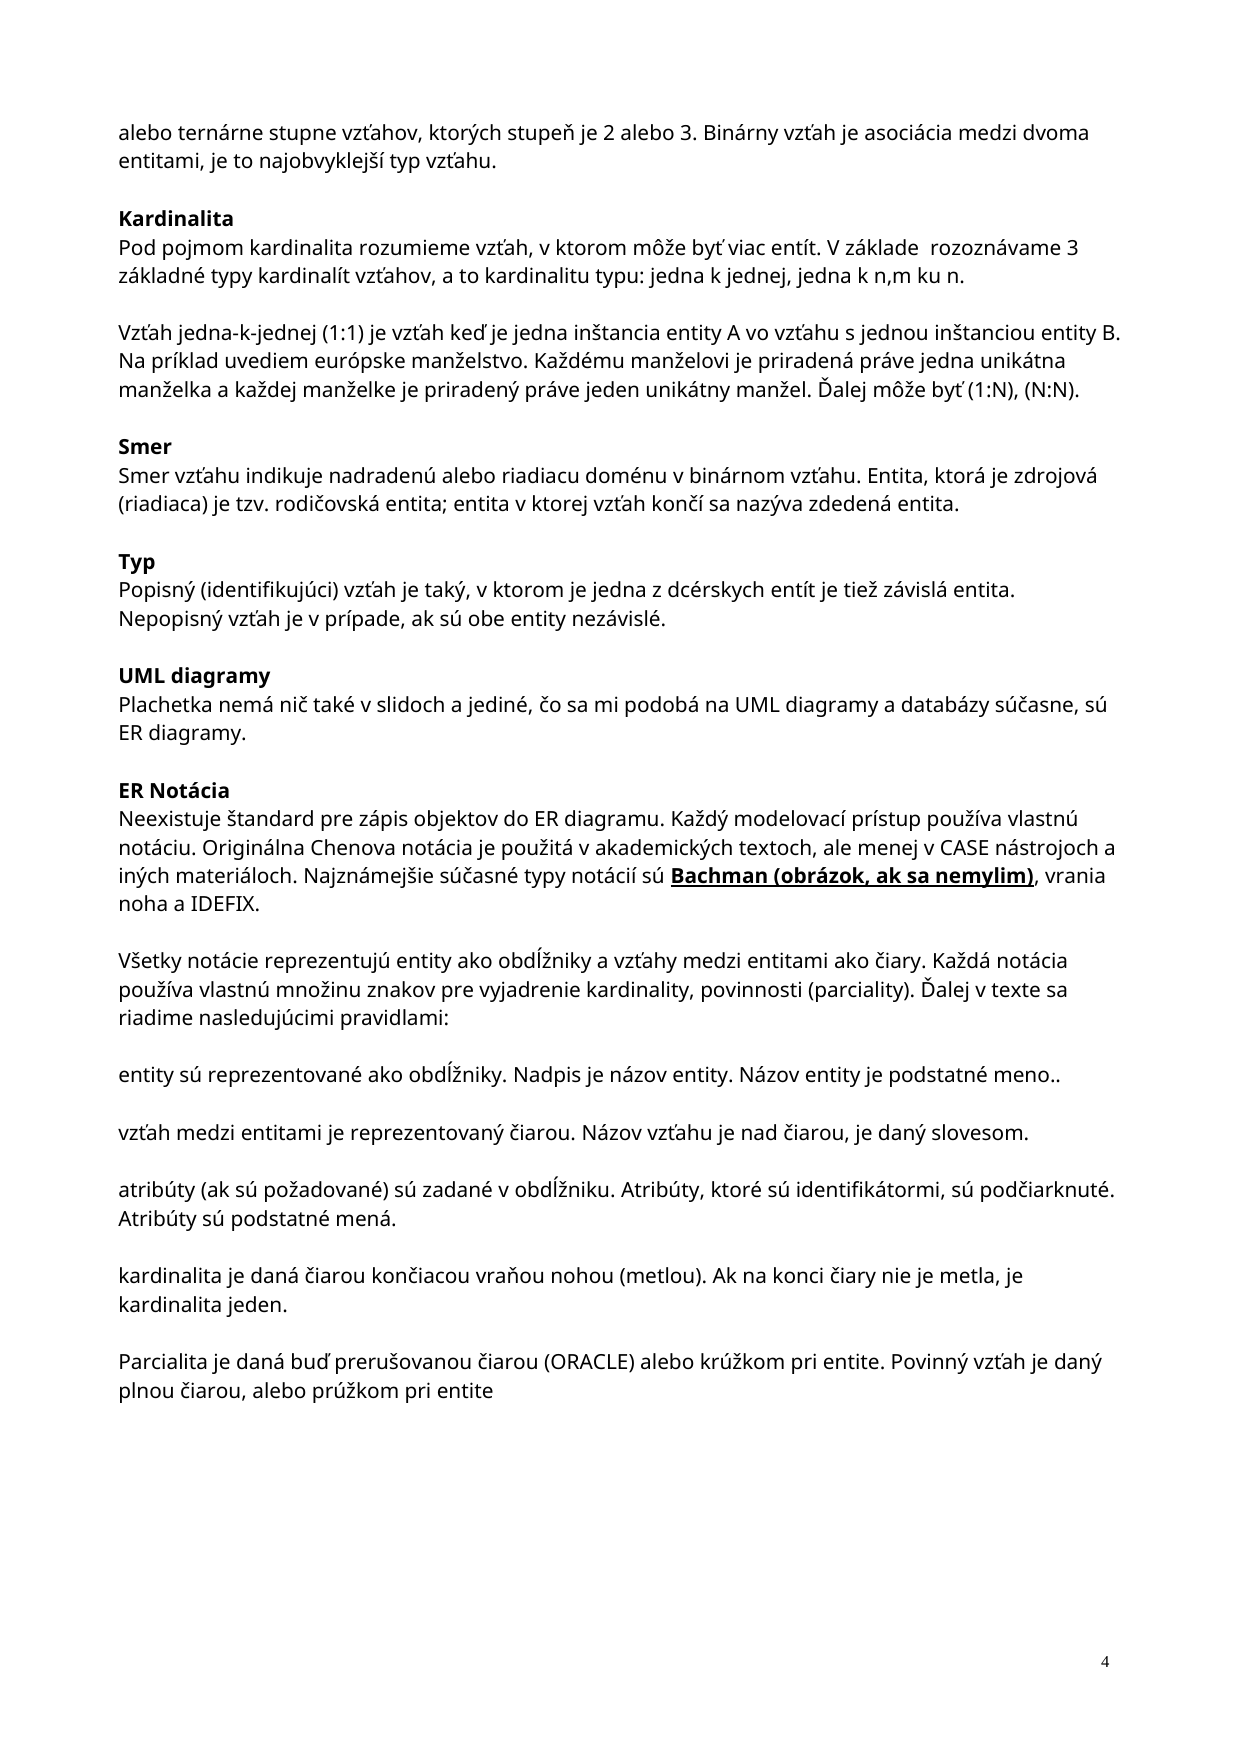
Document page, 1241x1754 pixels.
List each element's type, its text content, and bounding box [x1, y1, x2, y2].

text Plachetka nemá nič také v slidoch a jediné, čo sa mi podobá na UML diagramy a databázy súčasne, sú ER diagramy. [118, 690, 1122, 747]
text ER Notácia Neexistuje štandard pre zápis objektov do ER diagramu. Každý modelovací prístup používa vlastnú notáciu. Originálna Chenova notácia je použitá v akademických textoch, ale menej v CASE nástrojoch a iných materiáloch. Najznámejšie súčasné typy notácií sú Bachman (obrázok, ak sa nemylim), vrania noha a IDEFIX. Všetky notácie reprezentujú entity ako obdĺžniky a vzťahy medzi entitami ako čiary. Každá notácia používa vlastnú množinu znakov pre vyjadrenie kardinality, povinnosti (parciality). Ďalej v texte sa riadime nasledujúcimi pravidlami: entity sú reprezentované ako obdĺžniky. Nadpis je názov entity. Názov entity je podstatné meno.. [118, 776, 1122, 1089]
text Kardinalita Pod pojmom kardinalita rozumieme vzťah, v ktorom môže byť viac entít. V základe rozoznávame 3 základné typy kardinalít vzťahov, a to kardinalitu typu: jedna k jednej, jedna k n,m ku n. Vzťah jedna-k-jednej (1:1) je vzťah keď je jedna inštancia entity A vo vzťahu s jednou inštanciou entity B. Na príklad uvediem európske manželstvo. Každému manželovi je priradená práve jedna unikátna manželka a každej manželke je priradený práve jeden unikátny manžel. Ďalej môže byť (1:N), (N:N). [118, 204, 1122, 403]
text atribúty (ak sú požadované) sú zadané v obdĺžniku. Atribúty, ktoré sú identifikátormi, sú podčiarknuté. Atribúty sú podstatné mená. [118, 1175, 1122, 1232]
text Smer Smer vzťahu indikuje nadradenú alebo riadiacu doménu v binárnom vzťahu. Entita, ktorá je zdrojová (riadiaca) je tzv. rodičovská entita; entita v ktorej vzťah končí sa nazýva zdedená entita. [118, 432, 1122, 518]
text alebo ternárne stupne vzťahov, ktorých stupeň je 2 alebo 3. Binárny vzťah je asociácia medzi dvoma entitami, je to najobvyklejší typ vzťahu. [118, 118, 1122, 175]
text kardinalita je daná čiarou končiacou vraňou nohou (metlou). Ak na konci čiary nie je metla, je kardinalita jeden. [118, 1261, 1122, 1318]
text Typ Popisný (identifikujúci) vzťah je taký, v ktorom je jedna z dcérskych entít je tiež závislá entita. Nepopisný vzťah je v prípade, ak sú obe entity nezávislé. [118, 547, 1122, 632]
text Parcialita je daná buď prerušovanou čiarou (ORACLE) alebo krúžkom pri entite. Povinný vzťah je daný plnou čiarou, alebo prúžkom pri entite [118, 1347, 1122, 1404]
text UML diagramy [118, 661, 1122, 690]
text vzťah medzi entitami je reprezentovaný čiarou. Názov vzťahu je nad čiarou, je daný slovesom. [118, 1118, 1122, 1146]
